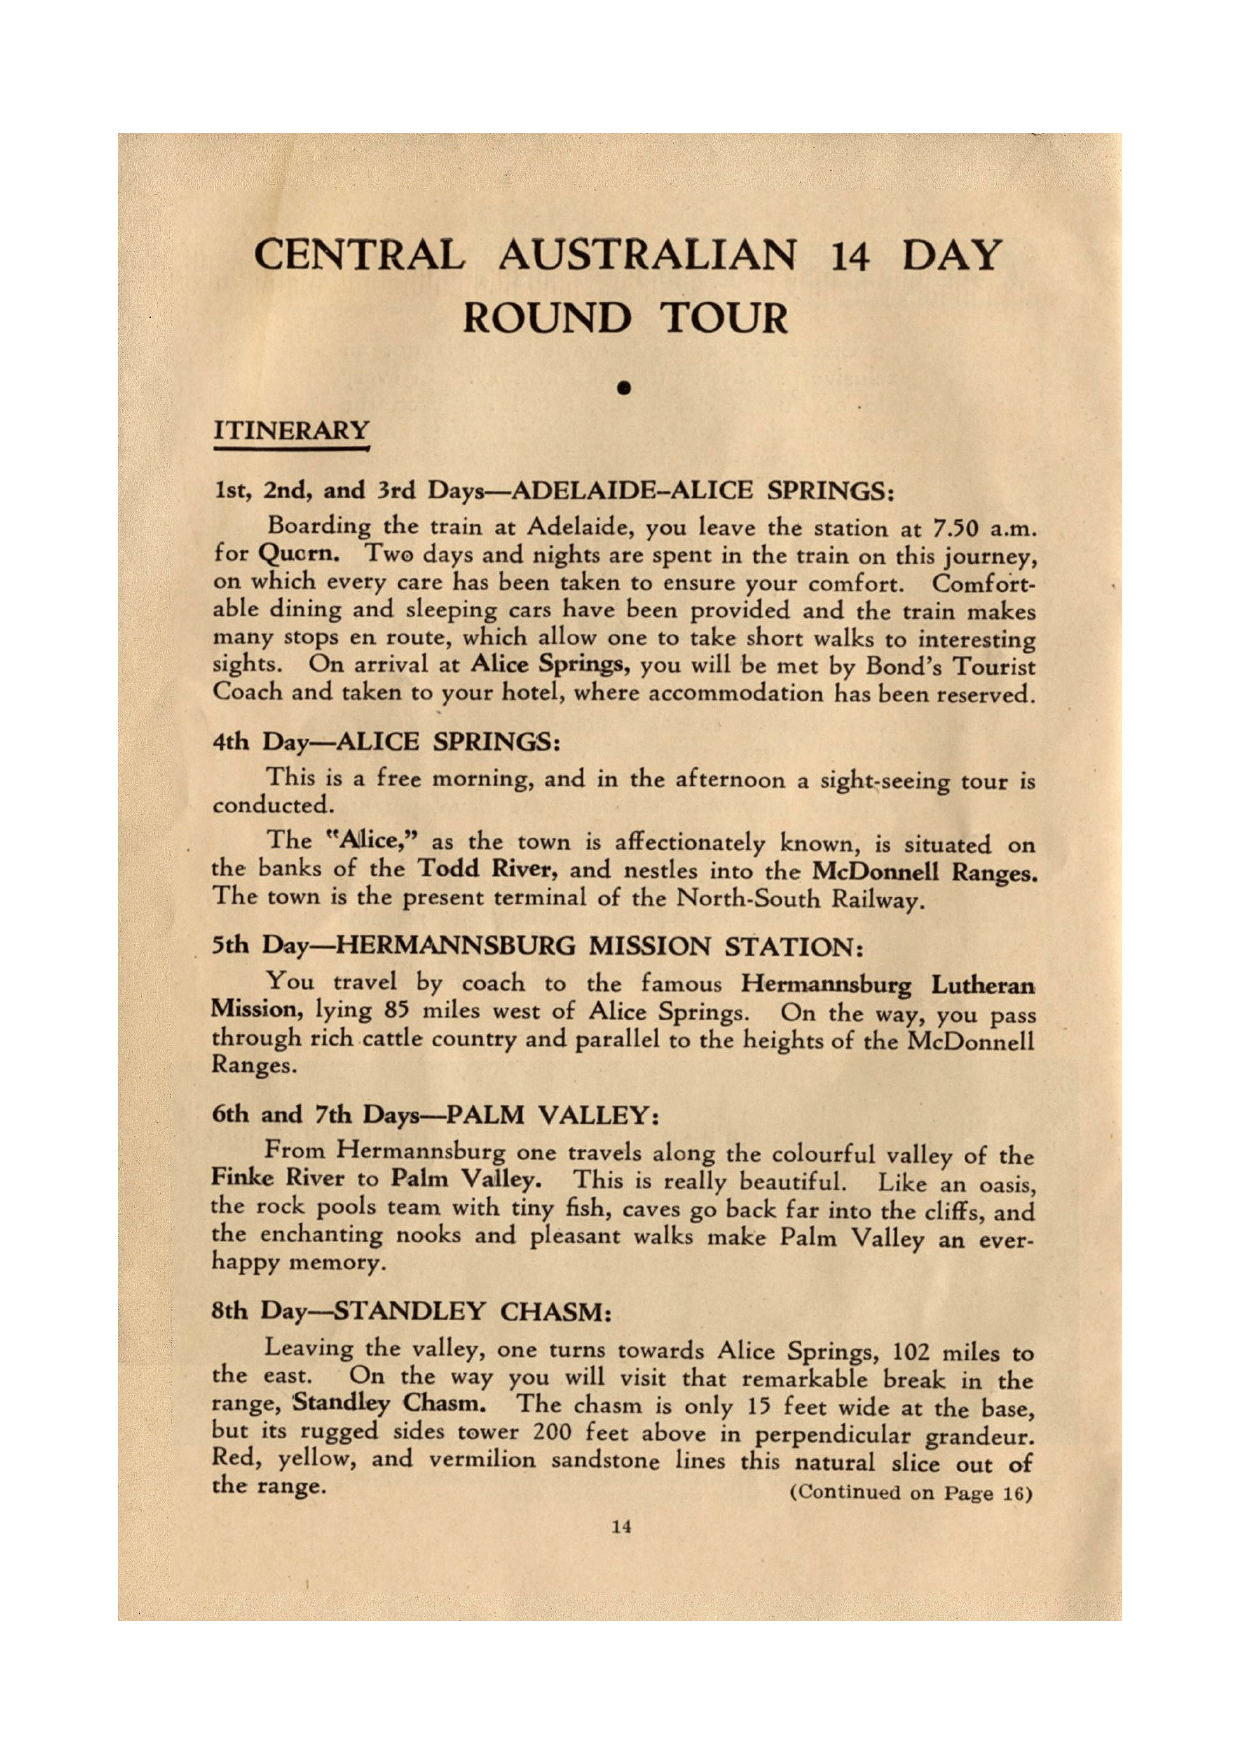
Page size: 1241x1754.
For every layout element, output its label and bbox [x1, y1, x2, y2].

picture [118, 133, 1123, 1621]
